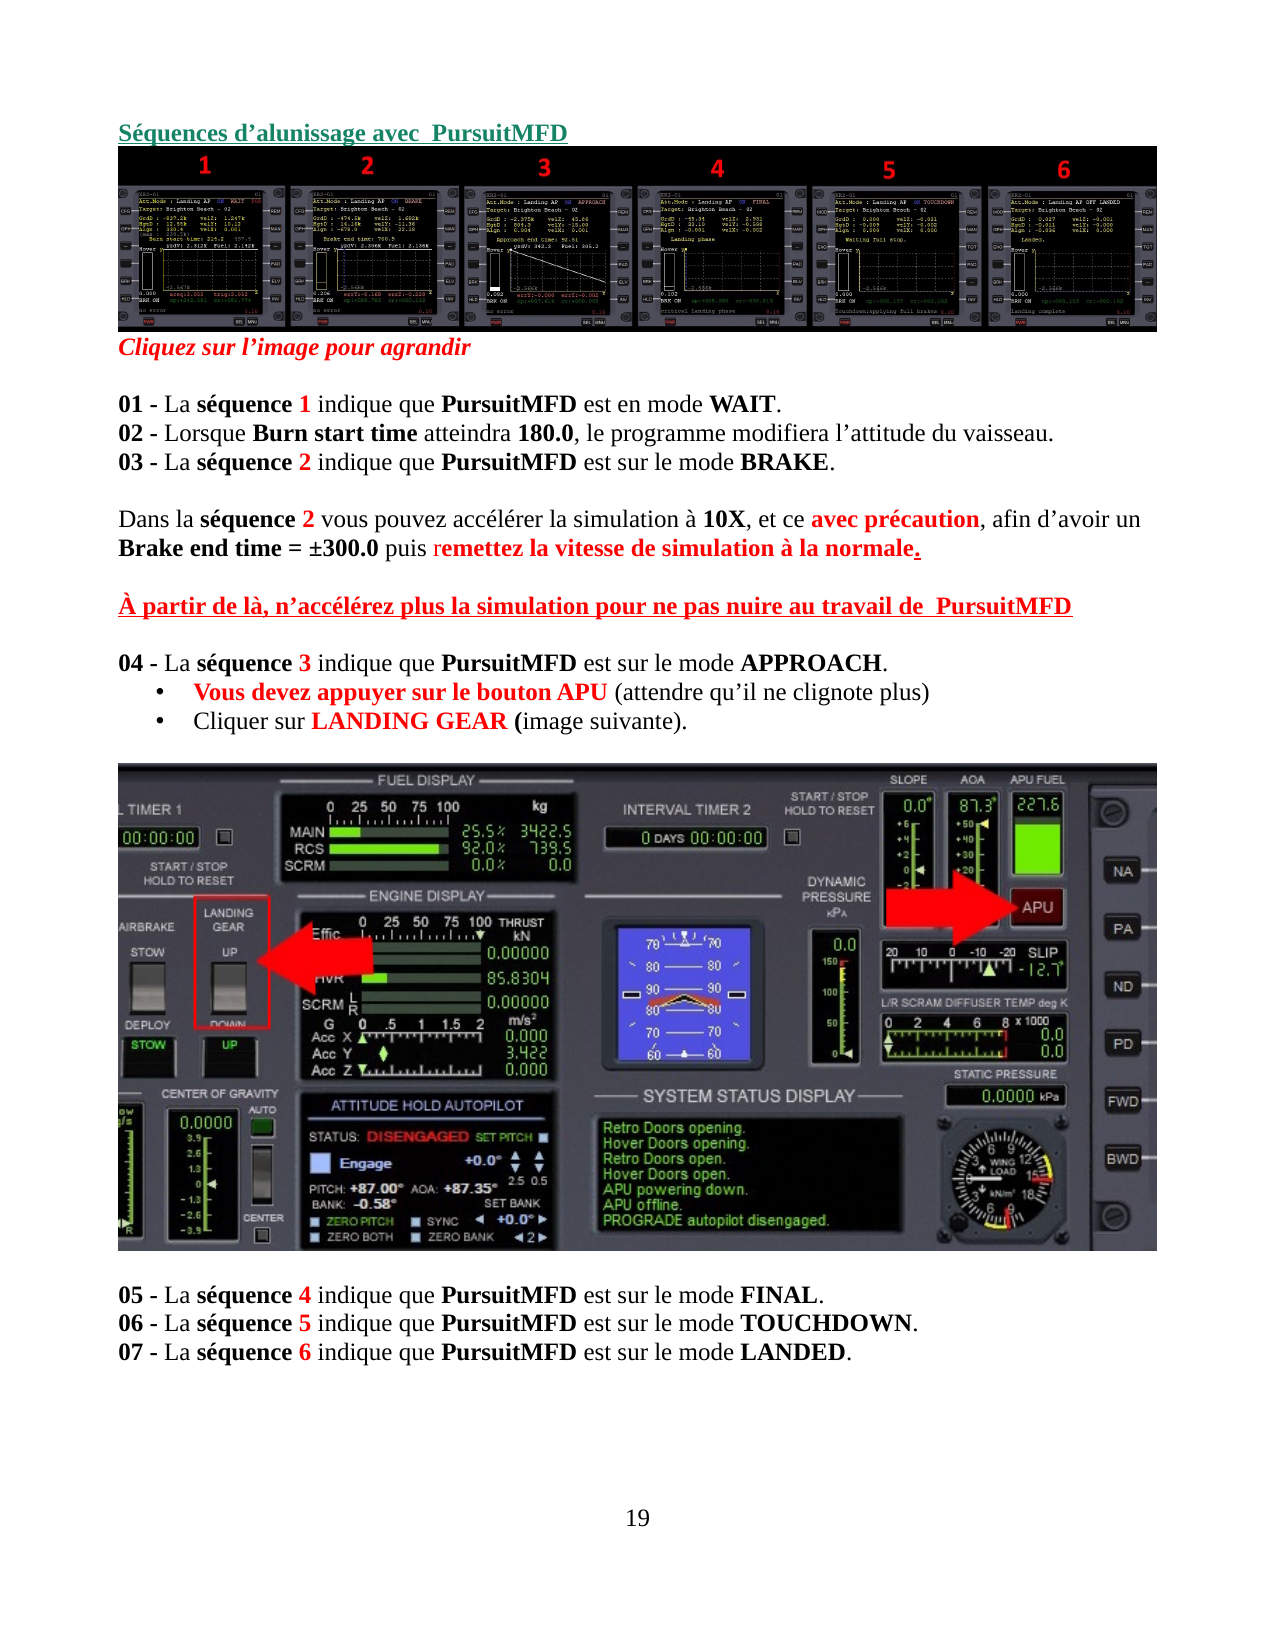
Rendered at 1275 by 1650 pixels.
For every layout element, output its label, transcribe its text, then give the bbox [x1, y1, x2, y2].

list Vous devez appuyer sur le bouton APU (attendre qu’il ne clignote plus) [156, 677, 1157, 706]
text 06 - La séquence 5 indique que PursuitMFD est sur le mode TOUCHDOWN. [118, 1308, 1157, 1337]
text 03 - La séquence 2 indique que PursuitMFD est sur le mode BRAKE. [118, 447, 1157, 476]
text Dans la séquence 2 vous pouvez accélérer la simulation à 10X, et ce avec précaution, afin d’avoir un Brake end time = ±300.0 puis remettez la vitesse de simulation à la normale. [118, 504, 1157, 562]
text Cliquez sur l’image pour agrandir [118, 332, 1157, 361]
text 07 - La séquence 6 indique que PursuitMFD est sur le mode LANDED. [118, 1337, 1157, 1366]
text 01 - La séquence 1 indique que PursuitMFD est en mode WAIT. [118, 389, 1157, 418]
text 02 - Lorsque Burn start time atteindra 180.0, le programme modifiera l’attitude du vaisseau. [118, 418, 1157, 447]
text 04 - La séquence 3 indique que PursuitMFD est sur le mode APPROACH. [118, 648, 1157, 677]
picture [118, 146, 1157, 332]
text À partir de là, n’accélérez plus la simulation pour ne pas nuire au travail de PursuitMFD [118, 591, 1157, 619]
text 05 - La séquence 4 indique que PursuitMFD est sur le mode FINAL. [118, 1280, 1157, 1308]
picture [118, 763, 1157, 1251]
text Séquences d’alunissage avec PursuitMFD [118, 118, 1157, 146]
list Cliquer sur LANDING GEAR (image suivante). [156, 706, 1157, 734]
